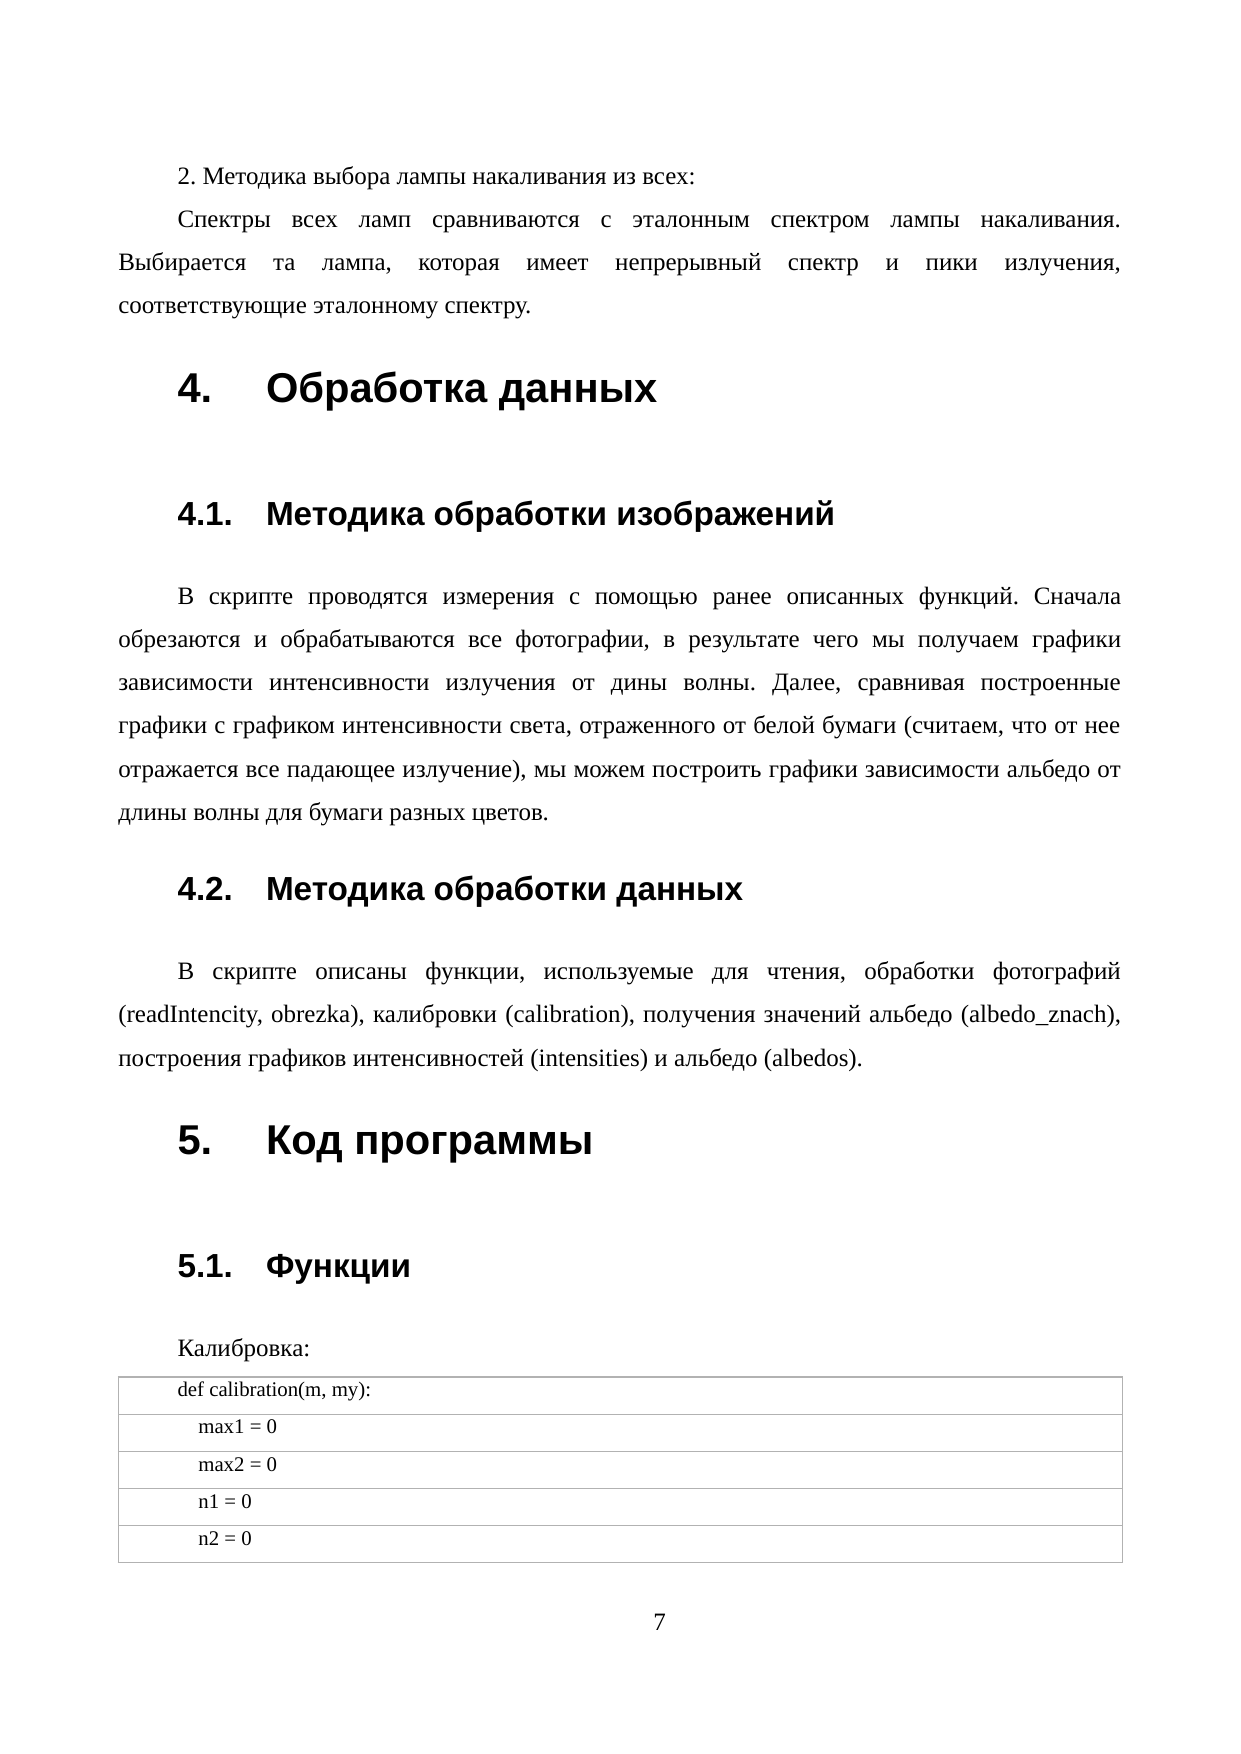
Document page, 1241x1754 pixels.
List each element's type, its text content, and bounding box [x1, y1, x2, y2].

text Спектры всех ламп сравниваются с эталонным спектром лампы накаливания. Выбирается та лампа, которая имеет непрерывный спектр и пики излучения, соответствующие эталонному спектру. [118, 204, 1122, 319]
subtitle Функции [118, 1246, 1122, 1284]
table_cell n1 = 0 [119, 1489, 1122, 1525]
table_cell max2 = 0 [119, 1452, 1122, 1488]
subtitle Методика обработки изображений [118, 494, 1122, 532]
subtitle Методика обработки данных [118, 869, 1122, 908]
table_cell max1 = 0 [119, 1415, 1122, 1451]
table_header def calibration(m, my): [119, 1378, 1122, 1413]
text В скрипте проводятся измерения с помощью ранее описанных функций. Сначала обрезаются и обрабатываются все фотографии, в результате чего мы получаем графики зависимости интенсивности излучения от дины волны. Далее, сравнивая построенные графики с графиком интенсивности света, отраженного от белой бумаги (считаем, что от нее отражается все падающее излучение), мы можем построить графики зависимости альбедо от длины волны для бумаги разных цветов. [118, 581, 1122, 826]
text 2. Методика выбора лампы накаливания из всех: [118, 161, 1122, 190]
subtitle Обработка данных [118, 363, 1122, 411]
text Калибровка: [118, 1333, 1122, 1362]
text В скрипте описаны функции, используемые для чтения, обработки фотографий (readIntencity, obrezka), калибровки (calibration), получения значений альбедо (albedo_znach), построения графиков интенсивностей (intensities) и альбедо (albedos). [118, 956, 1122, 1071]
subtitle Код программы [118, 1115, 1122, 1163]
table_cell n2 = 0 [119, 1526, 1122, 1562]
